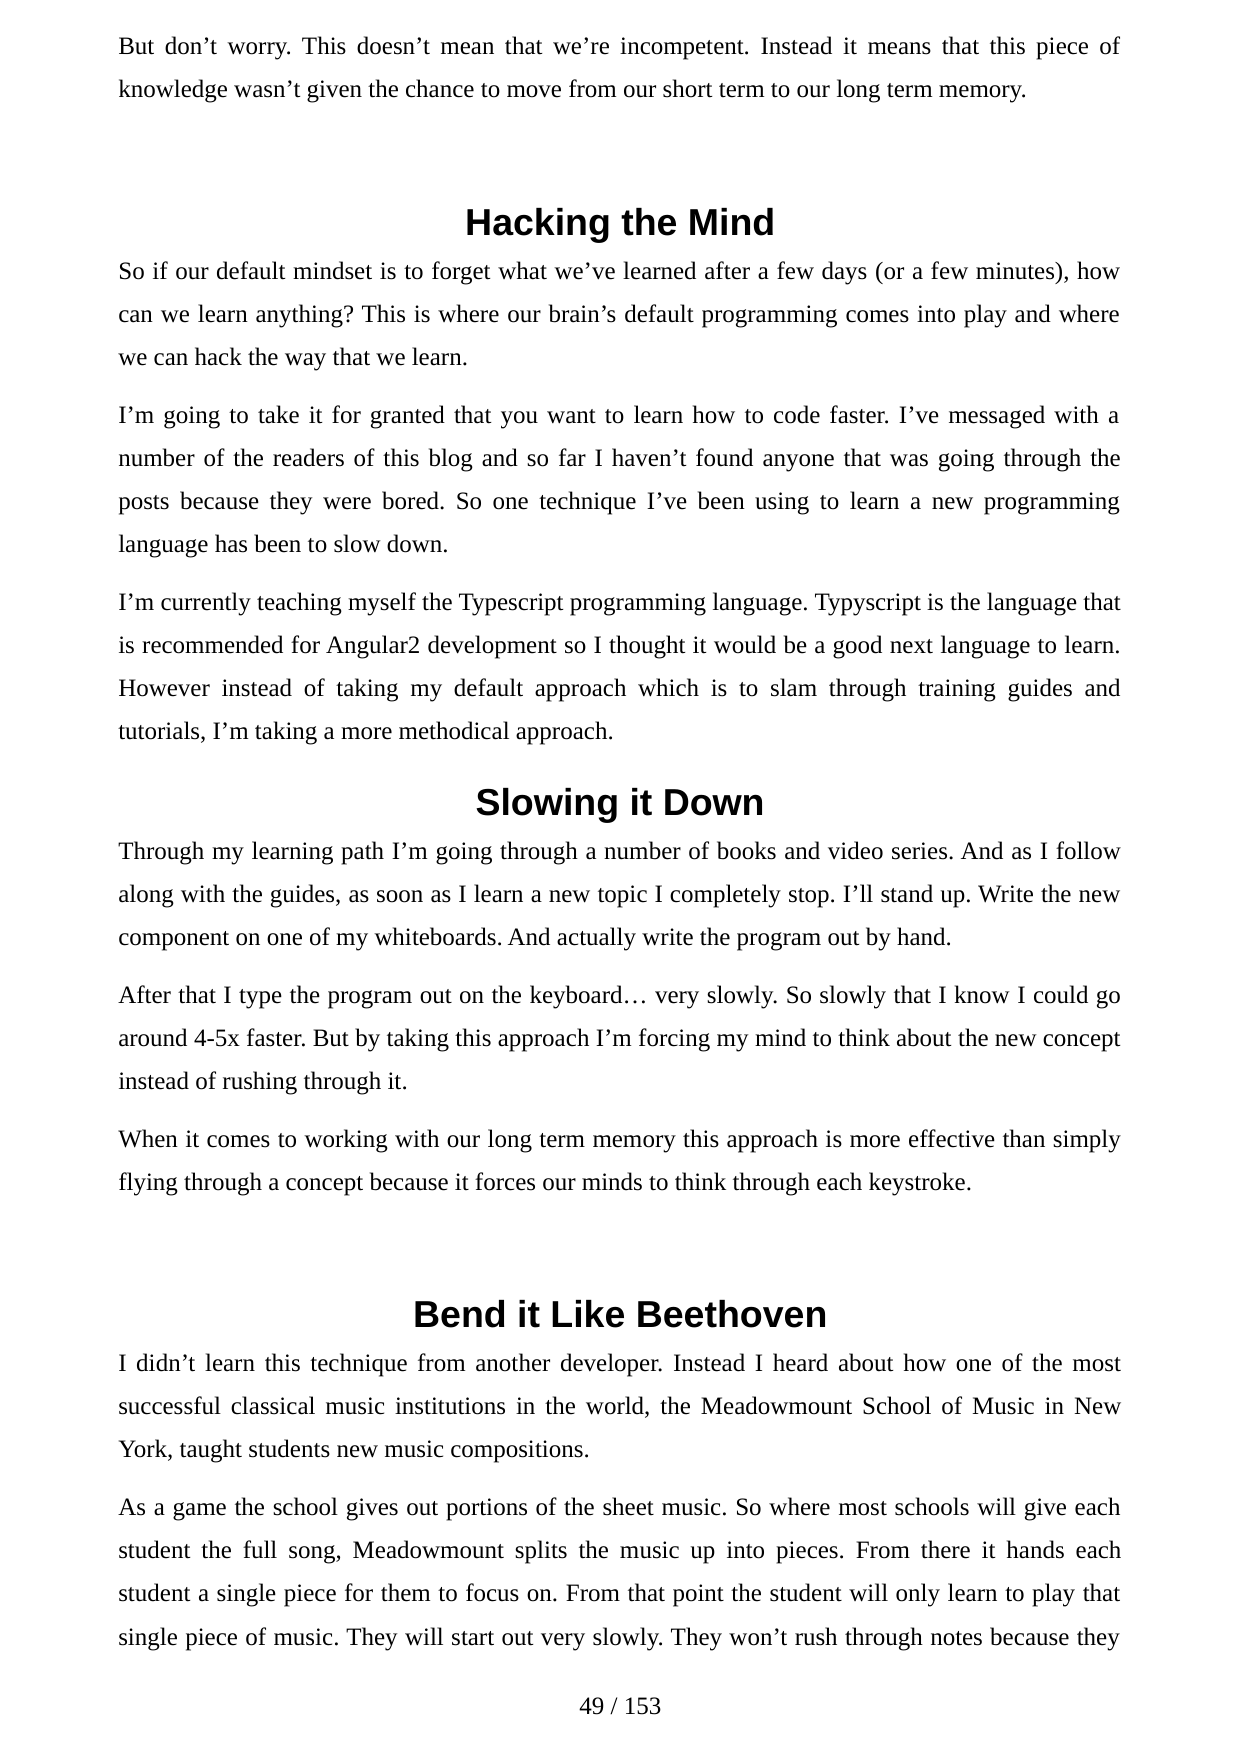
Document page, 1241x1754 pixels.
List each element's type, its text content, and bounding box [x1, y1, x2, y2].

text Through my learning path I’m going through a number of books and video series. And as I follow along with the guides, as soon as I learn a new topic I completely stop. I’ll stand up. Write the new component on one of my whiteboards. And actually write the program out by hand. [118, 836, 1122, 951]
subtitle Slowing it Down [118, 780, 1122, 823]
text I’m going to take it for granted that you want to learn how to code faster. I’ve messaged with a number of the readers of this blog and so far I haven’t found anyone that was going through the posts because they were bored. So one technique I’ve been using to learn a new programming language has been to slow down. [118, 400, 1122, 558]
subtitle Hacking the Mind [118, 200, 1122, 243]
text When it comes to working with our long term memory this approach is more effective than simply flying through a concept because it forces our minds to think through each keystroke. [118, 1124, 1122, 1196]
text I’m currently teaching myself the Typescript programming language. Typyscript is the language that is recommended for Angular2 development so I thought it would be a good next language to learn. However instead of taking my default approach which is to slam through training guides and tutorials, I’m taking a more methodical approach. [118, 587, 1122, 745]
text So if our default mindset is to forget what we’ve learned after a few days (or a few minutes), how can we learn anything? This is where our brain’s default programming comes into play and where we can hack the way that we learn. [118, 256, 1122, 371]
text I didn’t learn this technique from another developer. Instead I heard about how one of the most successful classical music institutions in the world, the Meadowmount School of Music in New York, taught students new music compositions. [118, 1348, 1122, 1463]
text After that I type the program out on the keyboard… very slowly. So slowly that I know I could go around 4-5x faster. But by taking this approach I’m forcing my mind to think about the new concept instead of rushing through it. [118, 980, 1122, 1095]
subtitle Bend it Like Beethoven [118, 1293, 1122, 1336]
text But don’t worry. This doesn’t mean that we’re incompetent. Instead it means that this piece of knowledge wasn’t given the chance to move from our short term to our long term memory. [118, 31, 1122, 103]
text As a game the school gives out portions of the sheet music. So where most schools will give each student the full song, Meadowmount splits the music up into pieces. From there it hands each student a single piece for them to focus on. From that point the student will only learn to play that single piece of music. They will start out very slowly. They won’t rush through notes because they [118, 1492, 1122, 1650]
